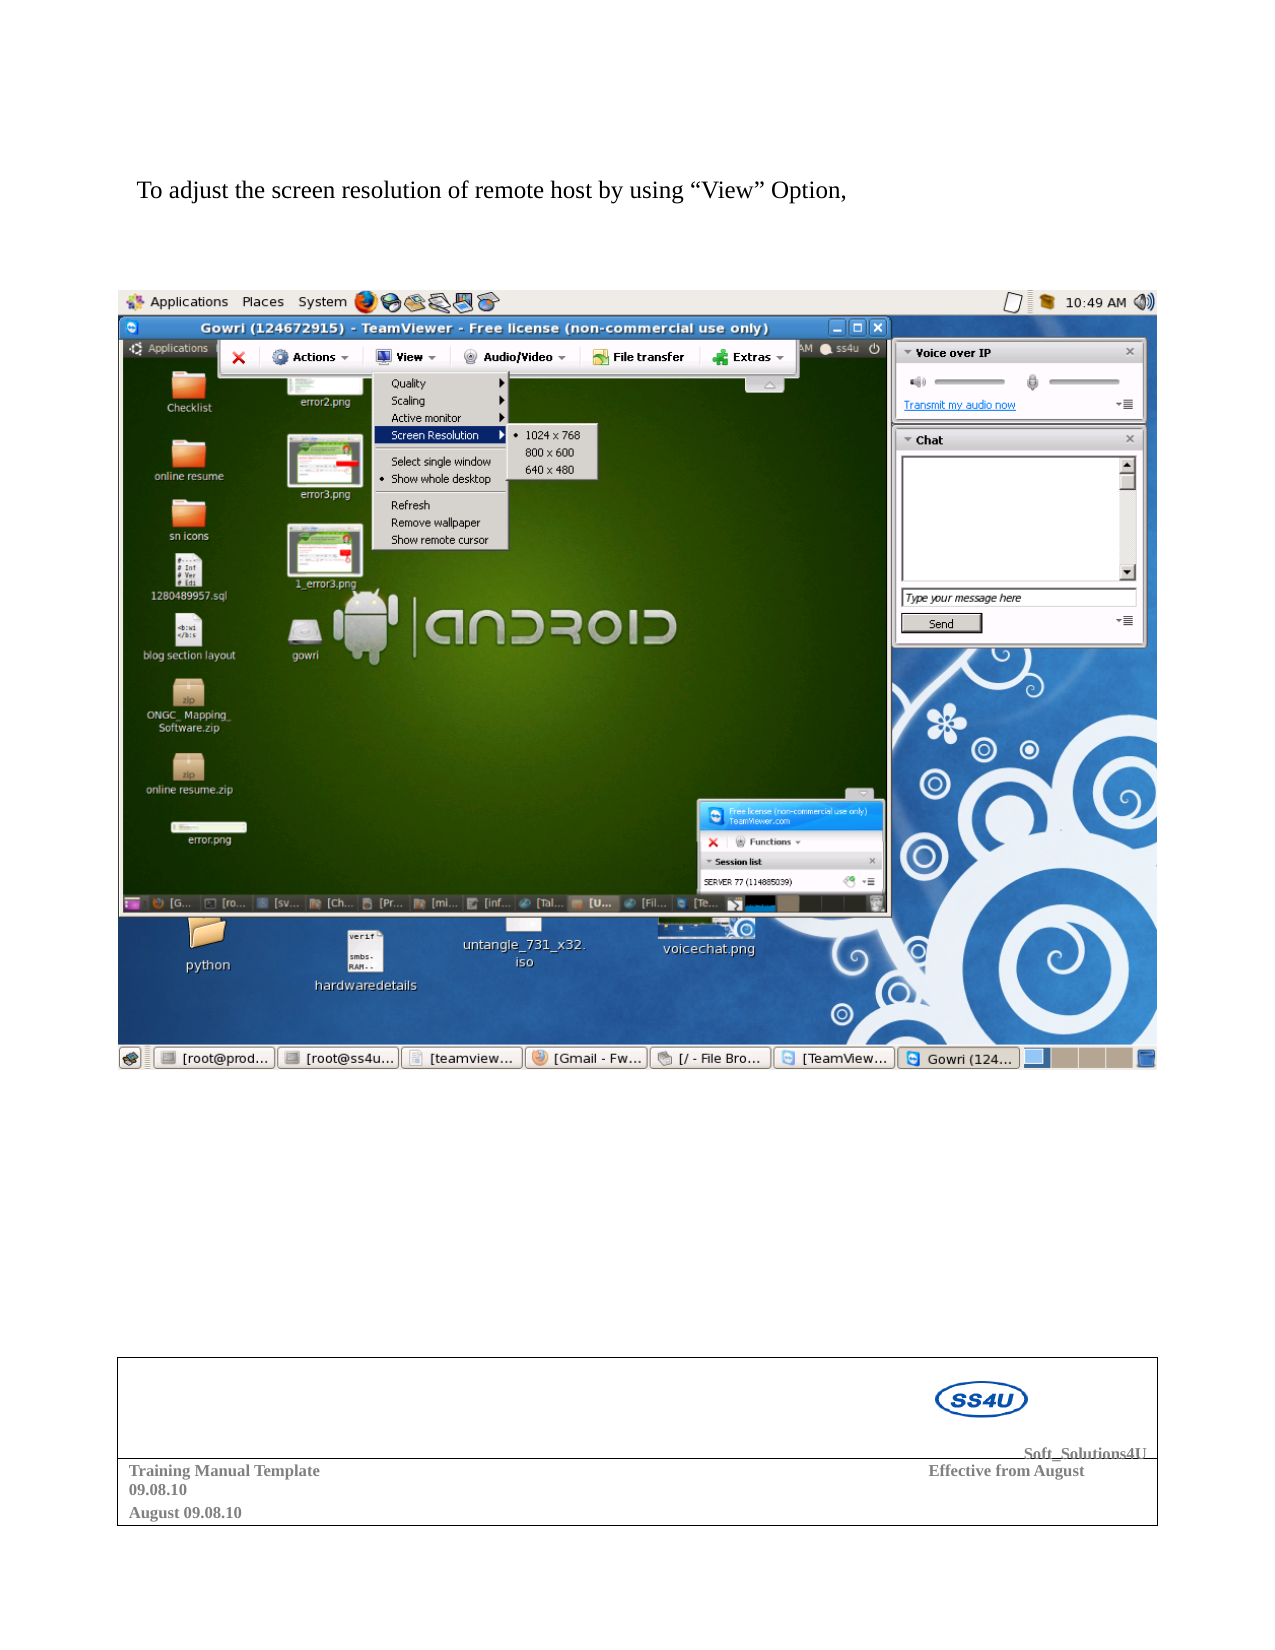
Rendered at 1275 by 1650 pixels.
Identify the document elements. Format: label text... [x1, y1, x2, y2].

table_cell Training Manual Template Effective from August 09.08.10 August 09.08.10 [118, 1459, 1157, 1524]
picture [118, 290, 1157, 1070]
picture [926, 1379, 1118, 1418]
table_header Soft_Solutions4U Quality System Procedure [118, 1358, 1157, 1458]
text To adjust the screen resolution of remote host by using “View” Option, [118, 176, 1157, 204]
